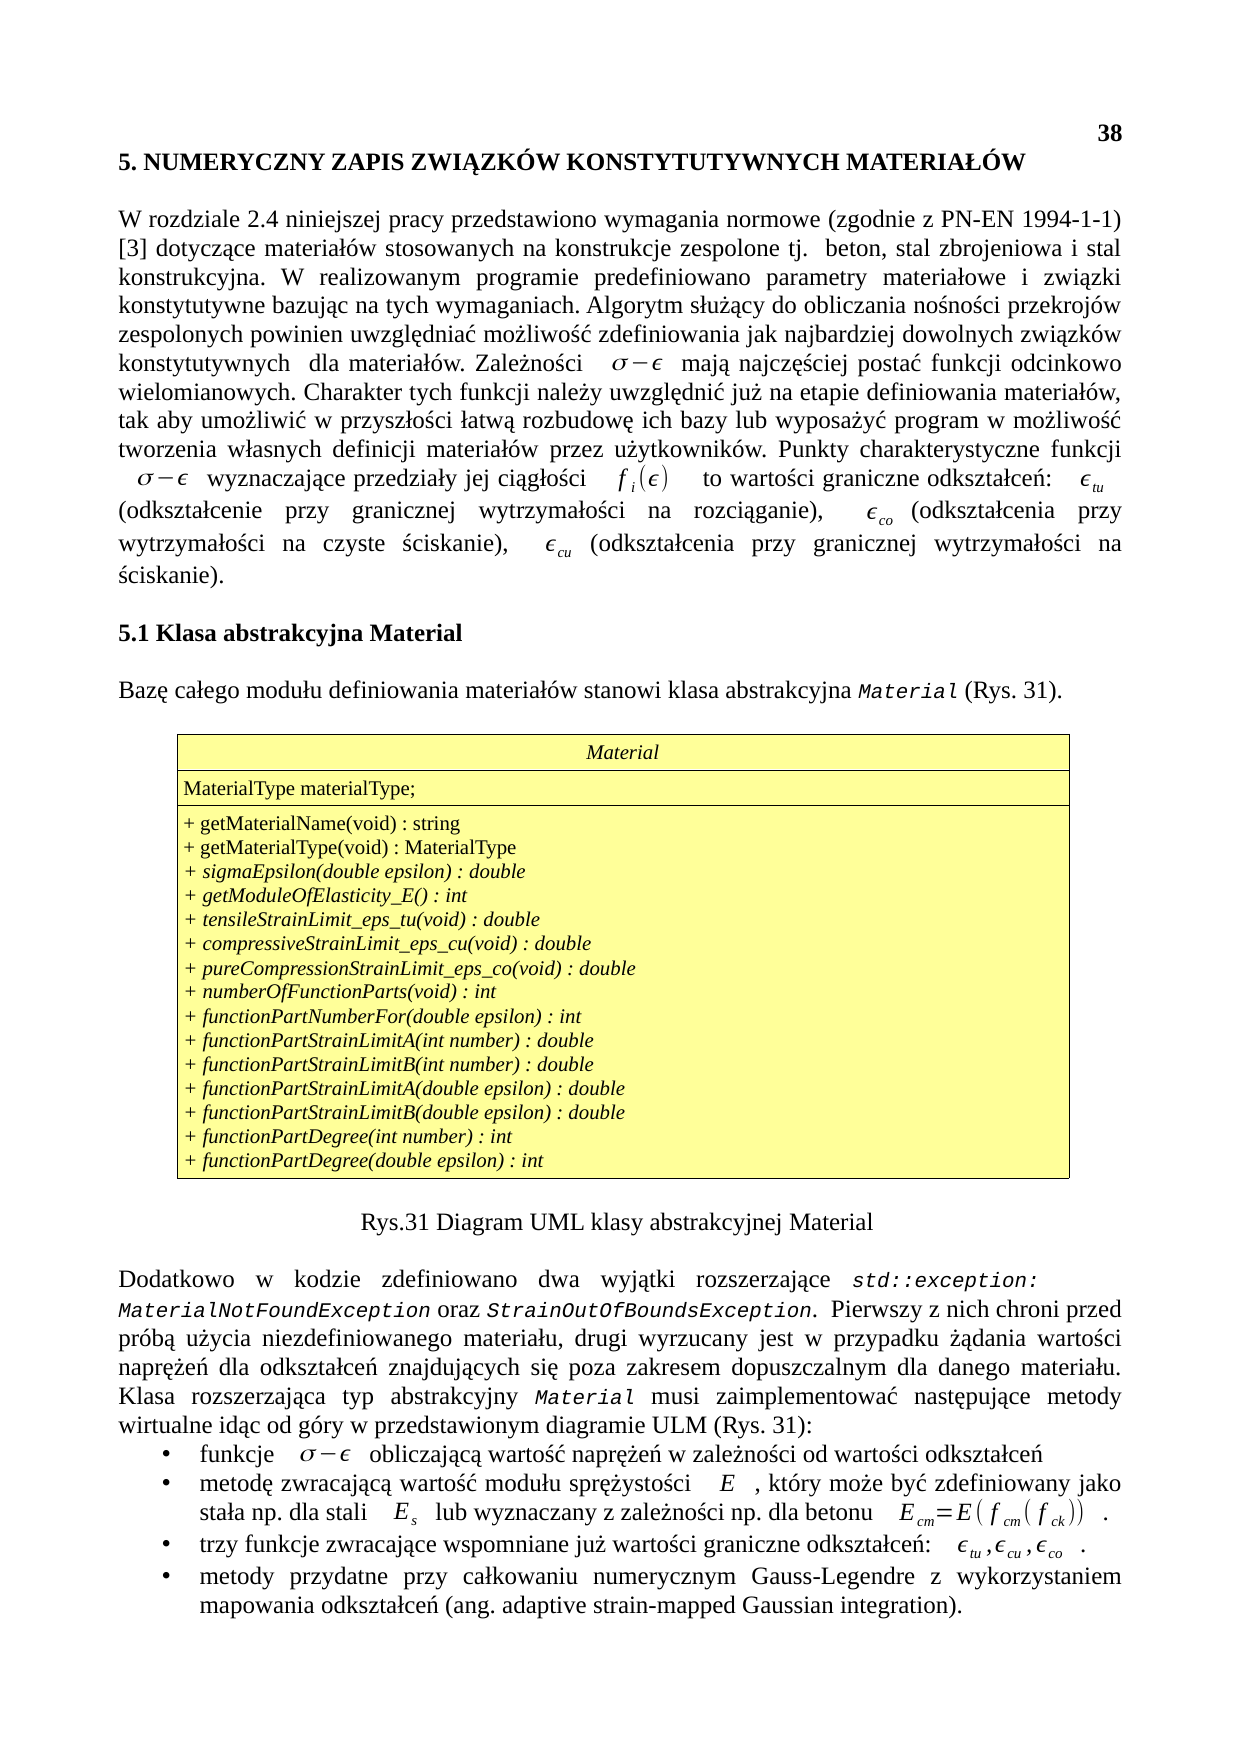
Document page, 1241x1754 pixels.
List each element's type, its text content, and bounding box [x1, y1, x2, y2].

text Dodatkowo w kodzie zdefiniowano dwa wyjątki rozszerzające std::exception: MaterialNotFoundException oraz StrainOutOfBoundsException. Pierwszy z nich chroni przed próbą użycia niezdefiniowanego materiału, drugi wyrzucany jest w przypadku żądania wartości naprężeń dla odkształceń znajdujących się poza zakresem dopuszczalnym dla danego materiału. Klasa rozszerzająca typ abstrakcyjny Material musi zaimplementować następujące metody wirtualne idąc od góry w przedstawionym diagramie ULM (Rys. 31): [118, 1264, 1122, 1439]
table_header Material [178, 735, 1069, 769]
text 37 [118, 118, 1122, 147]
table_cell MaterialType materialType; [178, 771, 1069, 805]
text 5. NUMERYCZNY ZAPIS ZWIĄZKÓW KONSTYTUTYWNYCH MATERIAŁÓW [118, 147, 1122, 176]
text W rozdziale 2.4 niniejszej pracy przedstawiono wymagania normowe (zgodnie z PN-EN 1994-1-1) [3] dotyczące materiałów stosowanych na konstrukcje zespolone tj. beton, stal zbrojeniowa i stal konstrukcyjna. W realizowanym programie predefiniowano parametry materiałowe i związki konstytutywne bazując na tych wymaganiach. Algorytm służący do obliczania nośności przekrojów zespolonych powinien uwzględniać możliwość zdefiniowania jak najbardziej dowolnych związków konstytutywnych dla materiałów. Zależności mają najczęściej postać funkcji odcinkowo wielomianowych. Charakter tych funkcji należy uwzględnić już na etapie definiowania materiałów, tak aby umożliwić w przyszłości łatwą rozbudowę ich bazy lub wyposażyć program w możliwość tworzenia własnych definicji materiałów przez użytkowników. Punkty charakterystyczne funkcji wyznaczające przedziały jej ciągłości to wartości graniczne odkształceń: (odkształcenie przy granicznej wytrzymałości na rozciąganie), (odkształcenia przy wytrzymałości na czyste ściskanie), (odkształcenia przy granicznej wytrzymałości na ściskanie). [118, 204, 1122, 589]
list metody przydatne przy całkowaniu numerycznym Gauss-Legendre z wykorzystaniem mapowania odkształceń (ang. adaptive strain-mapped Gaussian integration). [162, 1561, 1122, 1619]
list metodę zwracającą wartość modułu sprężystości , który może być zdefiniowany jako stała np. dla stali lub wyznaczany z zależności np. dla betonu . [162, 1468, 1122, 1529]
list funkcje obliczającą wartość naprężeń w zależności od wartości odkształceń [162, 1439, 1122, 1468]
table_cell + getMaterialName(void) : string + getMaterialType(void) : MaterialType + sigmaEpsilon(double epsilon) : double + getModuleOfElasticity_E() : int + tensileStrainLimit_eps_tu(void) : double + compressiveStrainLimit_eps_cu(void) : double + pureCompressionStrainLimit_eps_co(void) : double + numberOfFunctionParts(void) : int + functionPartNumberFor(double epsilon) : int + functionPartStrainLimitA(int number) : double + functionPartStrainLimitB(int number) : double + functionPartStrainLimitA(double epsilon) : double + functionPartStrainLimitB(double epsilon) : double + functionPartDegree(int number) : int + functionPartDegree(double epsilon) : int [178, 806, 1069, 1178]
text Rys.31 Diagram UML klasy abstrakcyjnej Material [118, 1178, 1122, 1235]
text 5.1 Klasa abstrakcyjna Material [118, 618, 1122, 647]
list trzy funkcje zwracające wspomniane już wartości graniczne odkształceń: . [162, 1529, 1122, 1561]
text Bazę całego modułu definiowania materiałów stanowi klasa abstrakcyjna Material (Rys. 31). [118, 676, 1122, 705]
